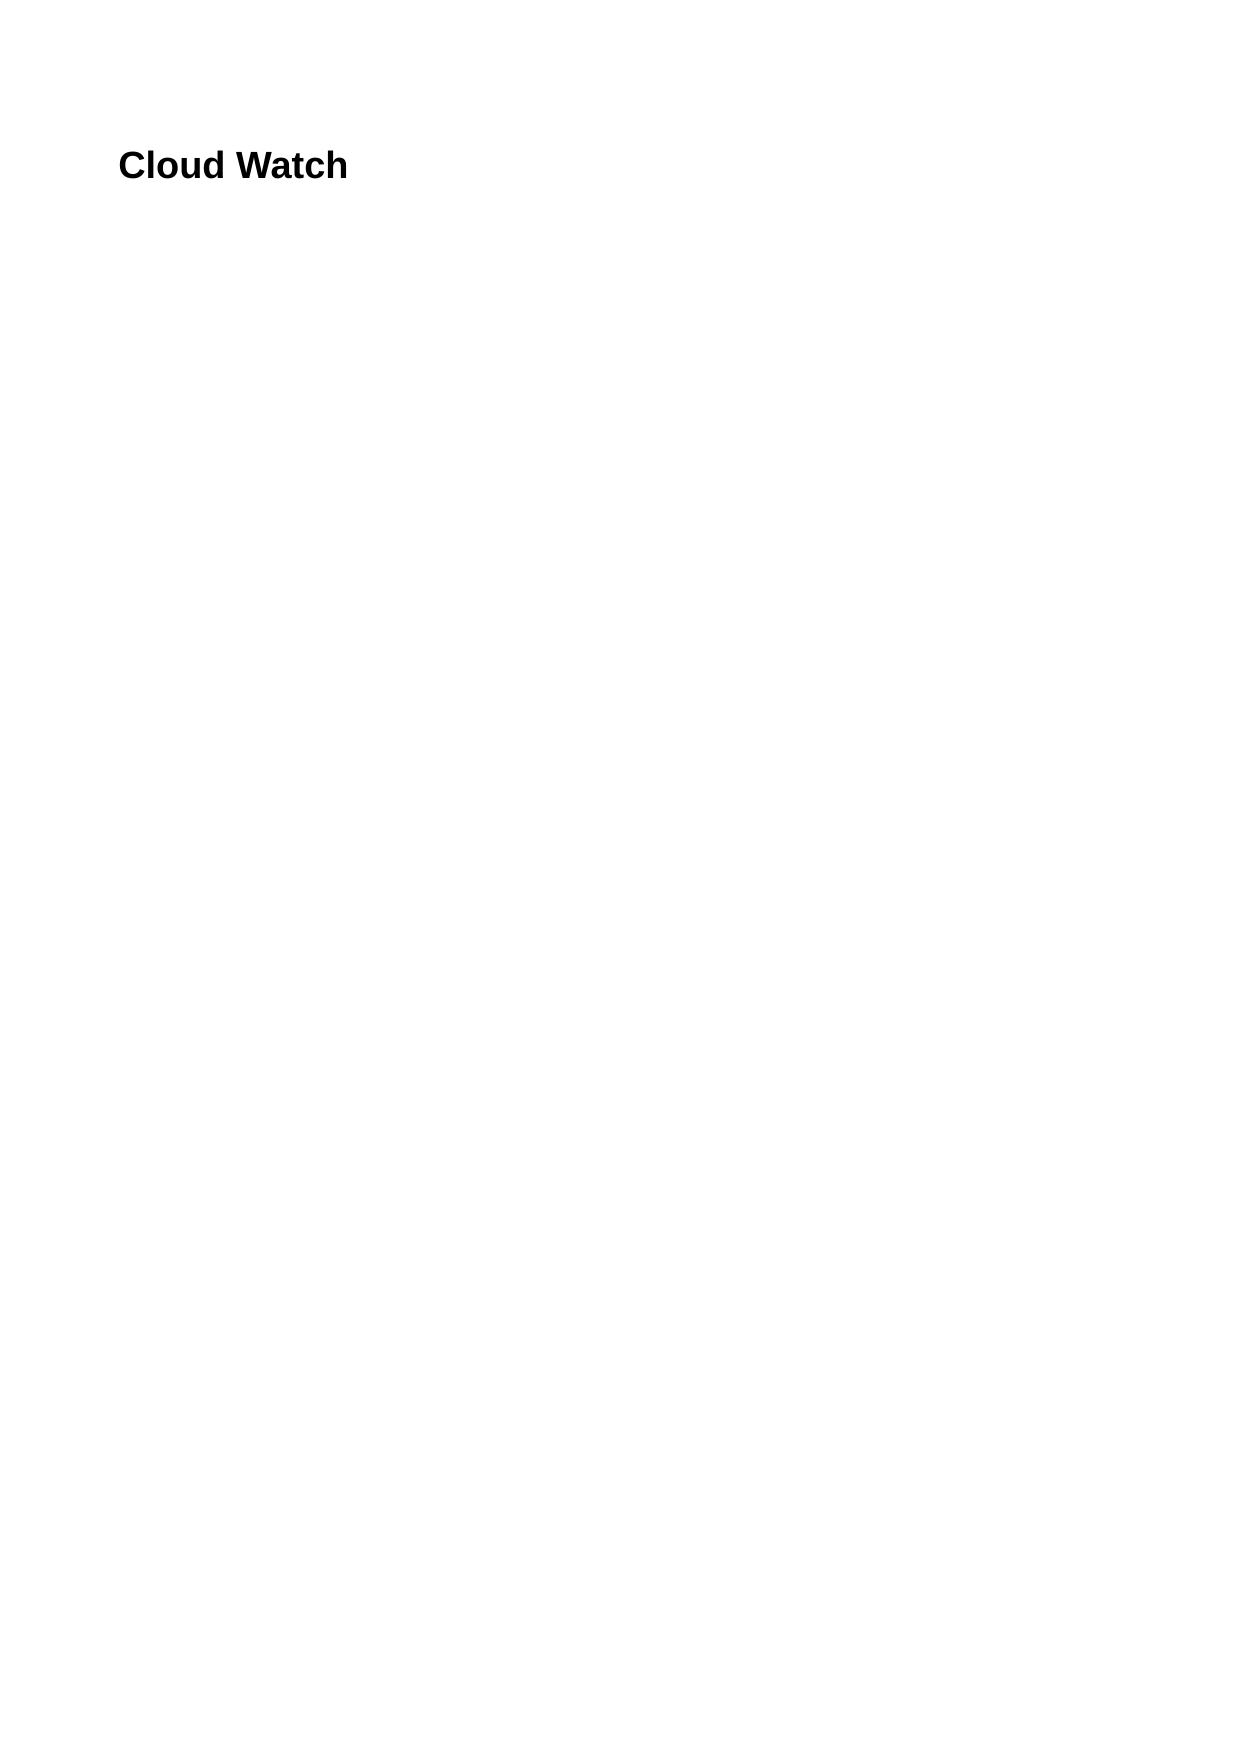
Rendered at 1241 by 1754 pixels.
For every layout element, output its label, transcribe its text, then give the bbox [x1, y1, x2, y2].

subtitle Cloud Watch [118, 143, 1122, 187]
